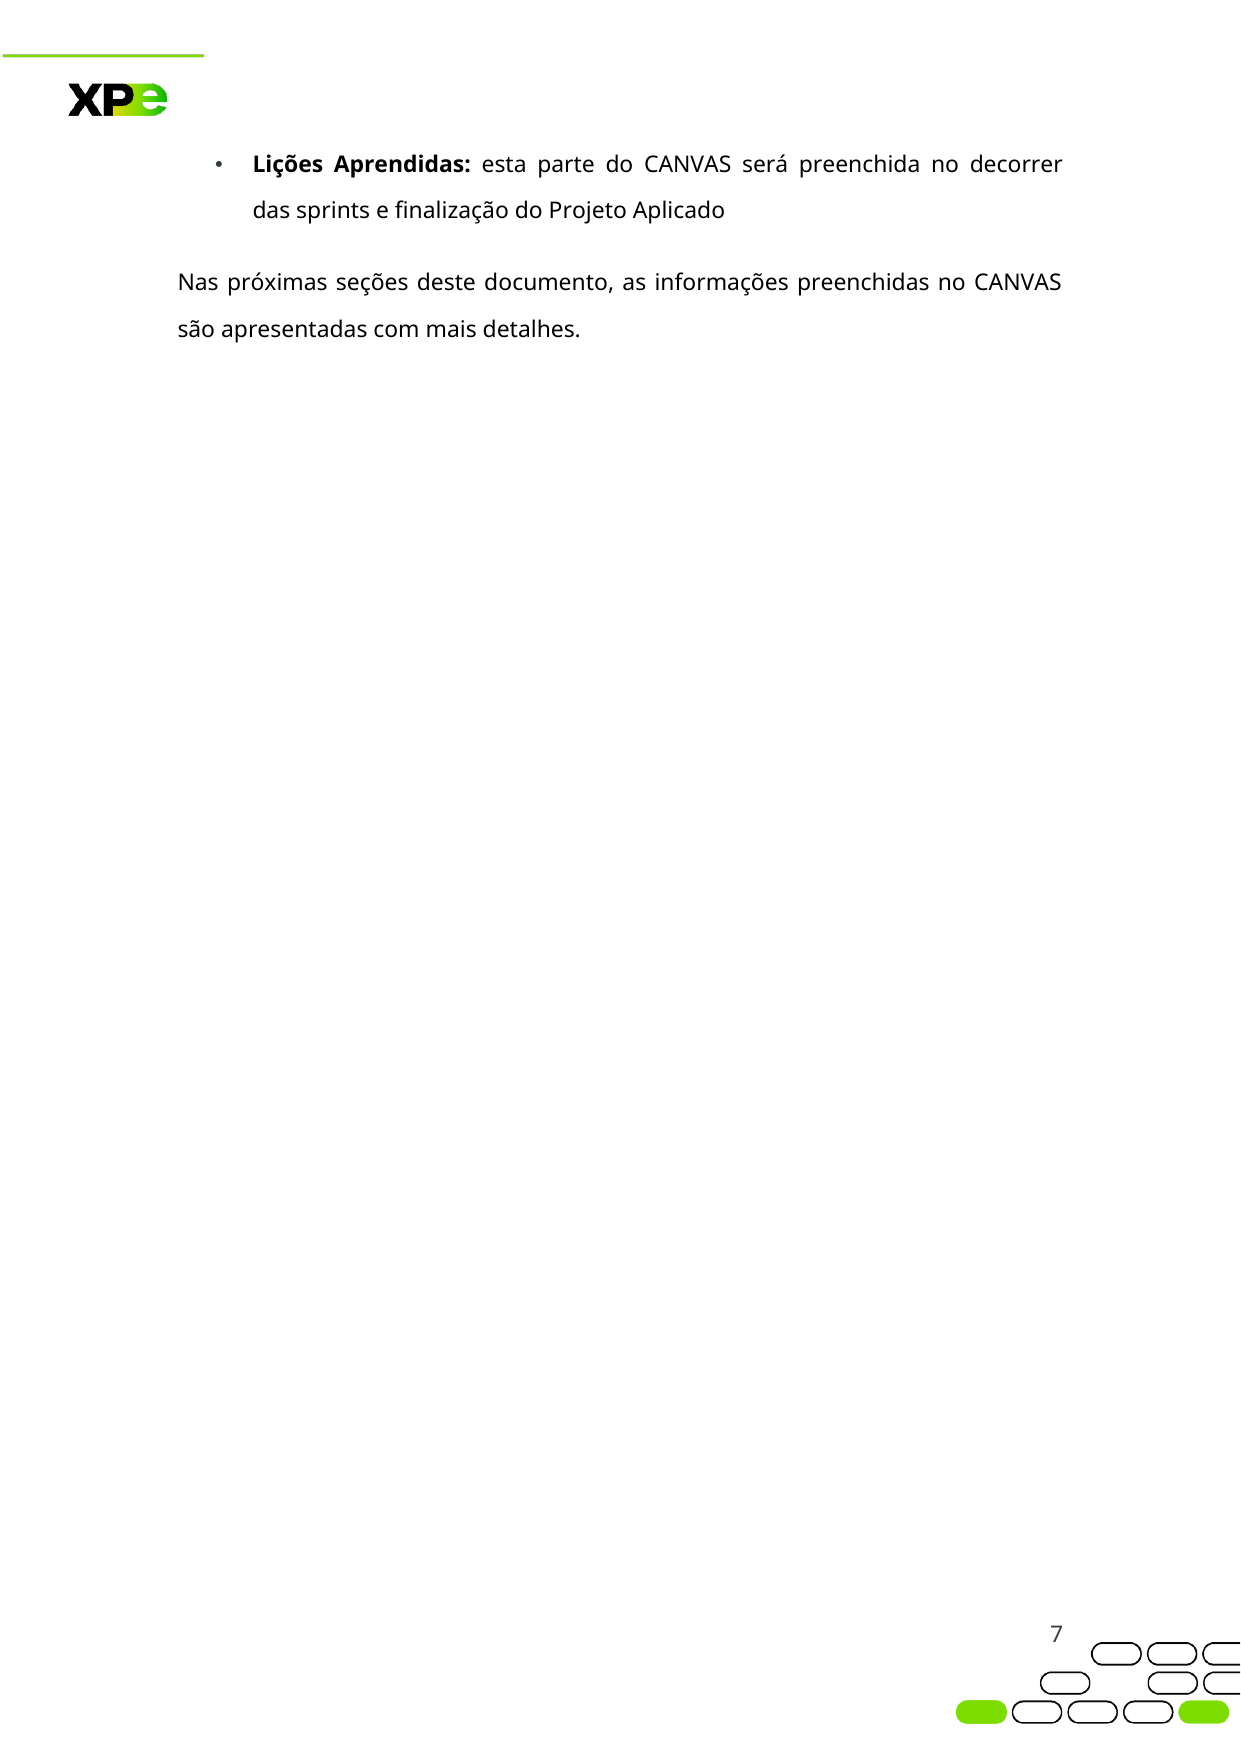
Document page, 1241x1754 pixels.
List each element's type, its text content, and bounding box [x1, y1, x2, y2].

picture [955, 1642, 1241, 1724]
text Nas próximas seções deste documento, as informações preenchidas no CANVAS são apresentadas com mais detalhes. [177, 266, 1063, 344]
list Lições Aprendidas: esta parte do CANVAS será preenchida no decorrer das sprints e finalização do Projeto Aplicado [215, 148, 1063, 226]
picture [2, 51, 205, 148]
